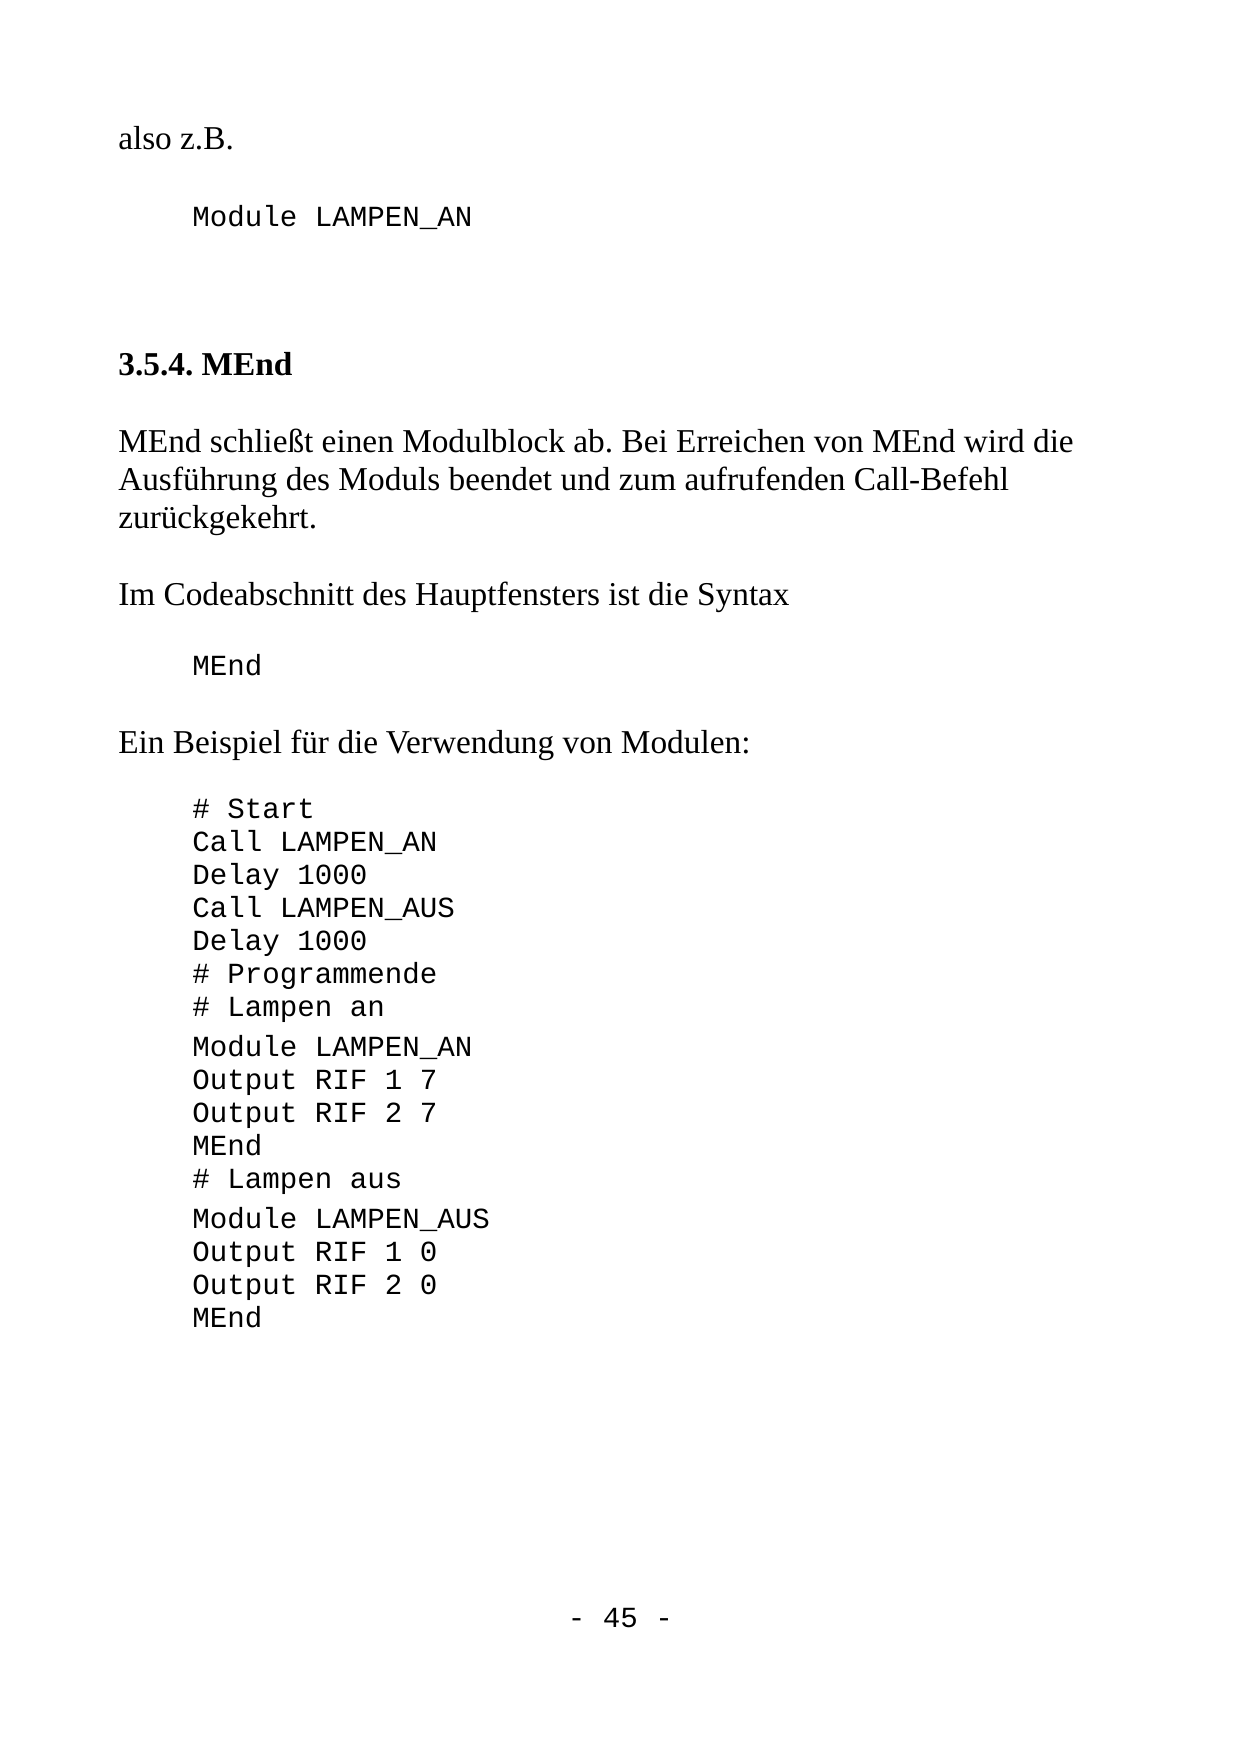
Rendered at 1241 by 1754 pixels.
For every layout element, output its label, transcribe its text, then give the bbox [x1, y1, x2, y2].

text Ein Beispiel für die Verwendung von Modulen: [118, 722, 1122, 761]
text MEnd [118, 1303, 1122, 1336]
text Im Codeabschnitt des Hauptfensters ist die Syntax [118, 574, 1122, 613]
text Delay 1000 [118, 926, 1122, 959]
text Output RIF 2 0 [118, 1270, 1122, 1303]
text Output RIF 1 7 [118, 1065, 1122, 1098]
text # Start [118, 794, 1122, 827]
text Module LAMPEN_AN [118, 1025, 1122, 1065]
text Call LAMPEN_AN [118, 827, 1122, 860]
text Delay 1000 [118, 860, 1122, 893]
text # Lampen an [118, 992, 1122, 1025]
text 3.5.4. MEnd [118, 344, 1122, 383]
text MEnd schließt einen Modulblock ab. Bei Erreichen von MEnd wird die Ausführung des Moduls beendet und zum aufrufenden Call-Befehl zurückgekehrt. [118, 421, 1122, 536]
text Module LAMPEN_AN [118, 195, 1122, 235]
text # Programmende [118, 959, 1122, 992]
text also z.B. [118, 118, 1122, 156]
text Call LAMPEN_AUS [118, 893, 1122, 926]
text MEnd [118, 651, 1122, 684]
text Output RIF 1 0 [118, 1237, 1122, 1270]
text # Lampen aus [118, 1164, 1122, 1197]
text Module LAMPEN_AUS [118, 1197, 1122, 1237]
text Output RIF 2 7 [118, 1098, 1122, 1131]
text MEnd [118, 1131, 1122, 1164]
